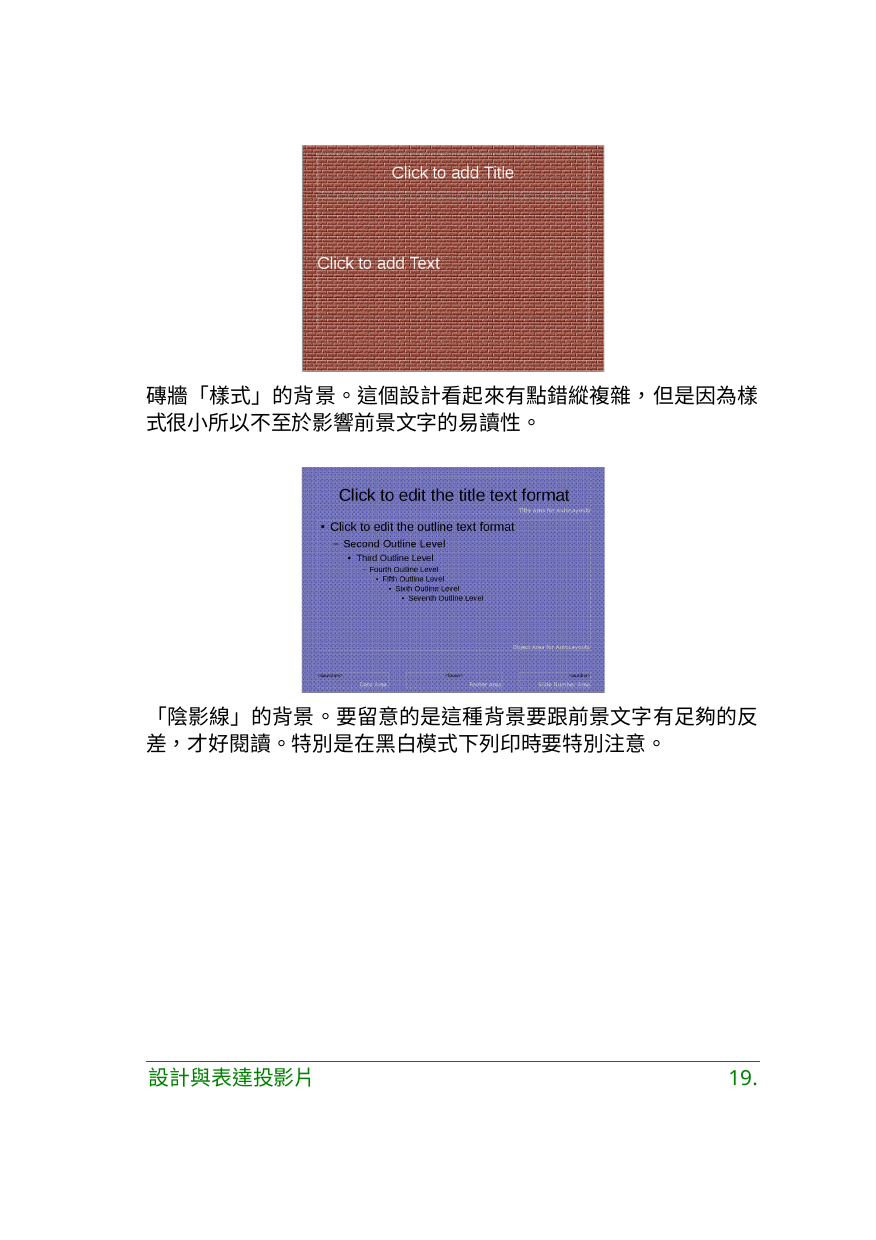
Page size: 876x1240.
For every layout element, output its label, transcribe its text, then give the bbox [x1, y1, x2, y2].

table_header [146, 468, 301, 692]
picture [301, 145, 605, 372]
table_header [146, 146, 760, 374]
table_cell 「陰影線」的背景。要留意的是這種背景要跟前景文字有足夠的反差，才好閱讀。特別是在黑白模式下列印時要特別注意。 [146, 695, 760, 757]
picture [301, 467, 605, 693]
table_cell 磚牆「樣式」的背景。這個設計看起來有點錯縱複雜，但是因為樣式很小所以不至於影響前景文字的易讀性。 [146, 374, 760, 436]
table_header [605, 468, 760, 692]
